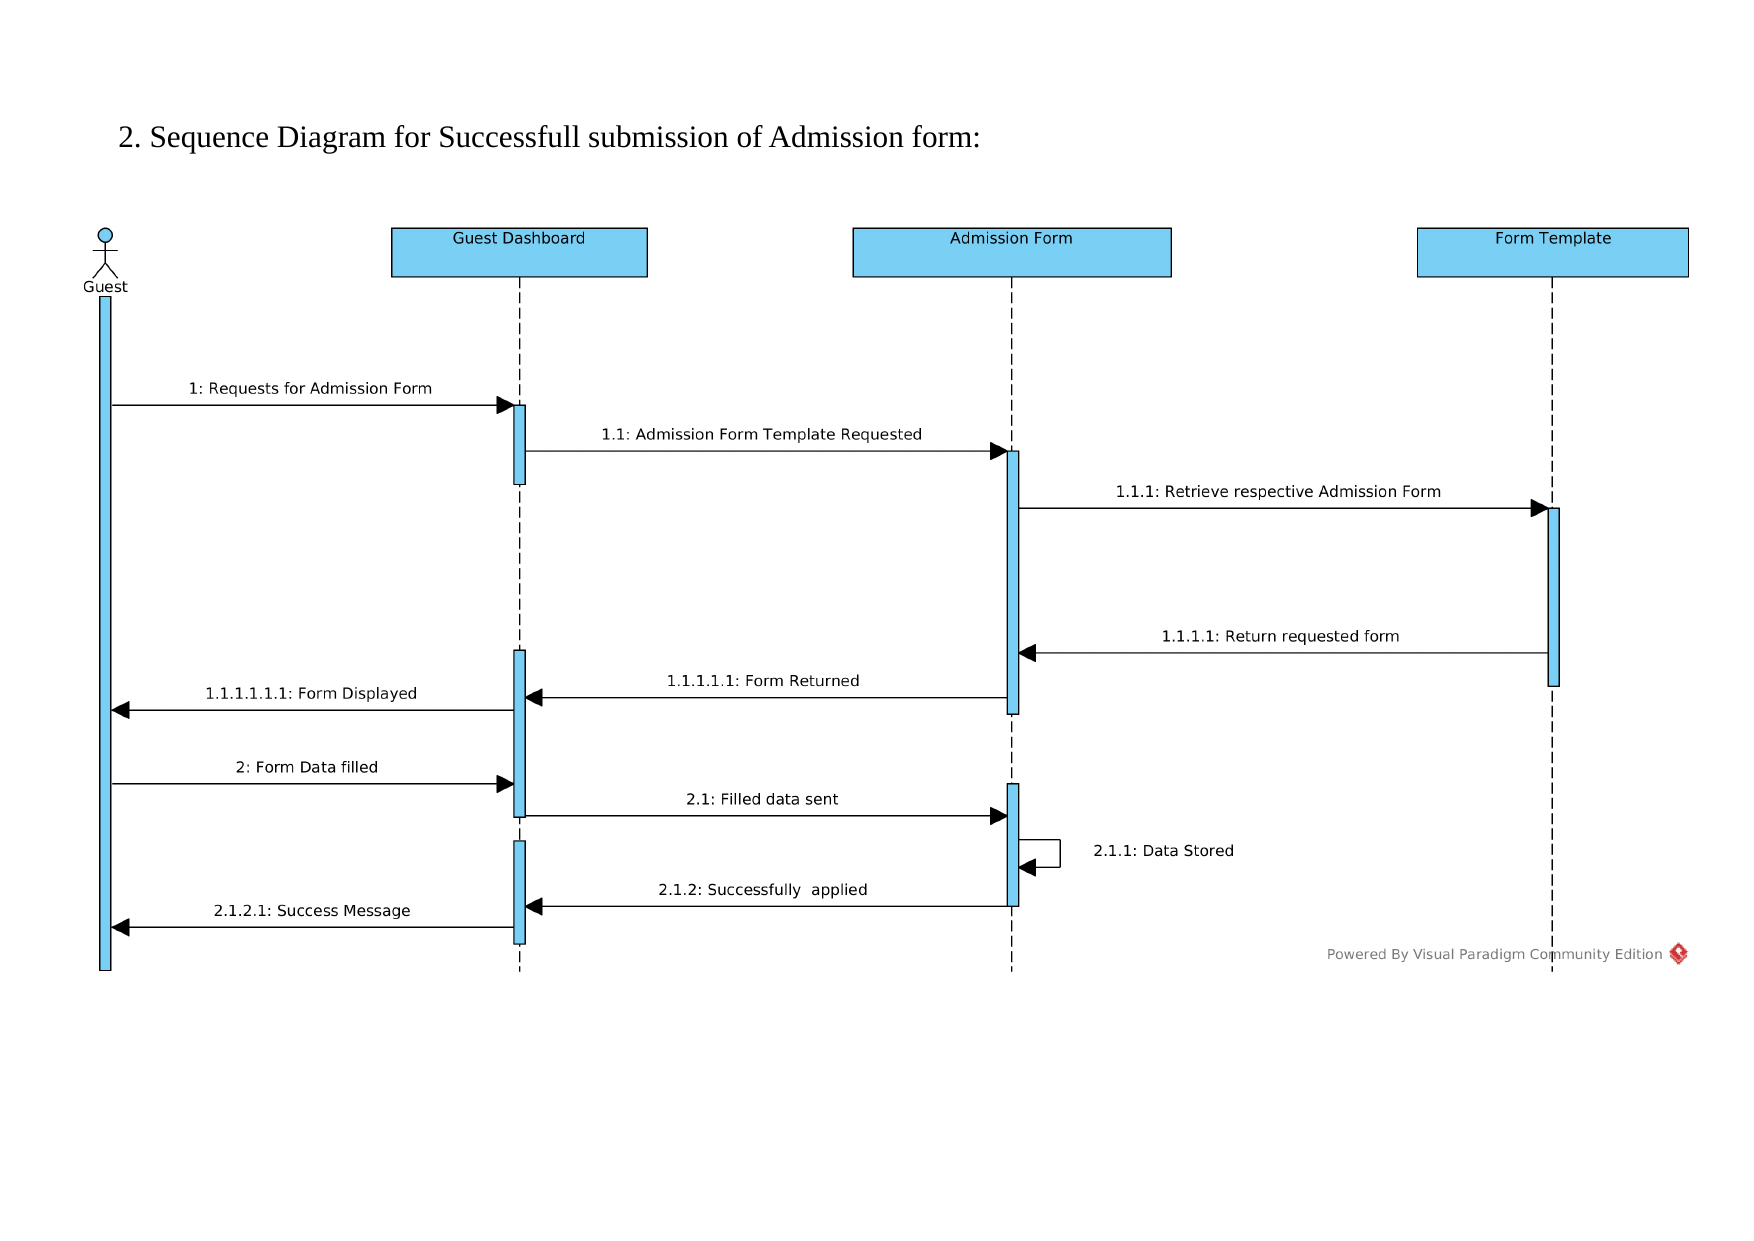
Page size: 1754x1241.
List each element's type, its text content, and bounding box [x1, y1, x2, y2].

text 2. Sequence Diagram for Successfull submission of Admission form: [118, 118, 1636, 154]
picture [59, 226, 1695, 977]
